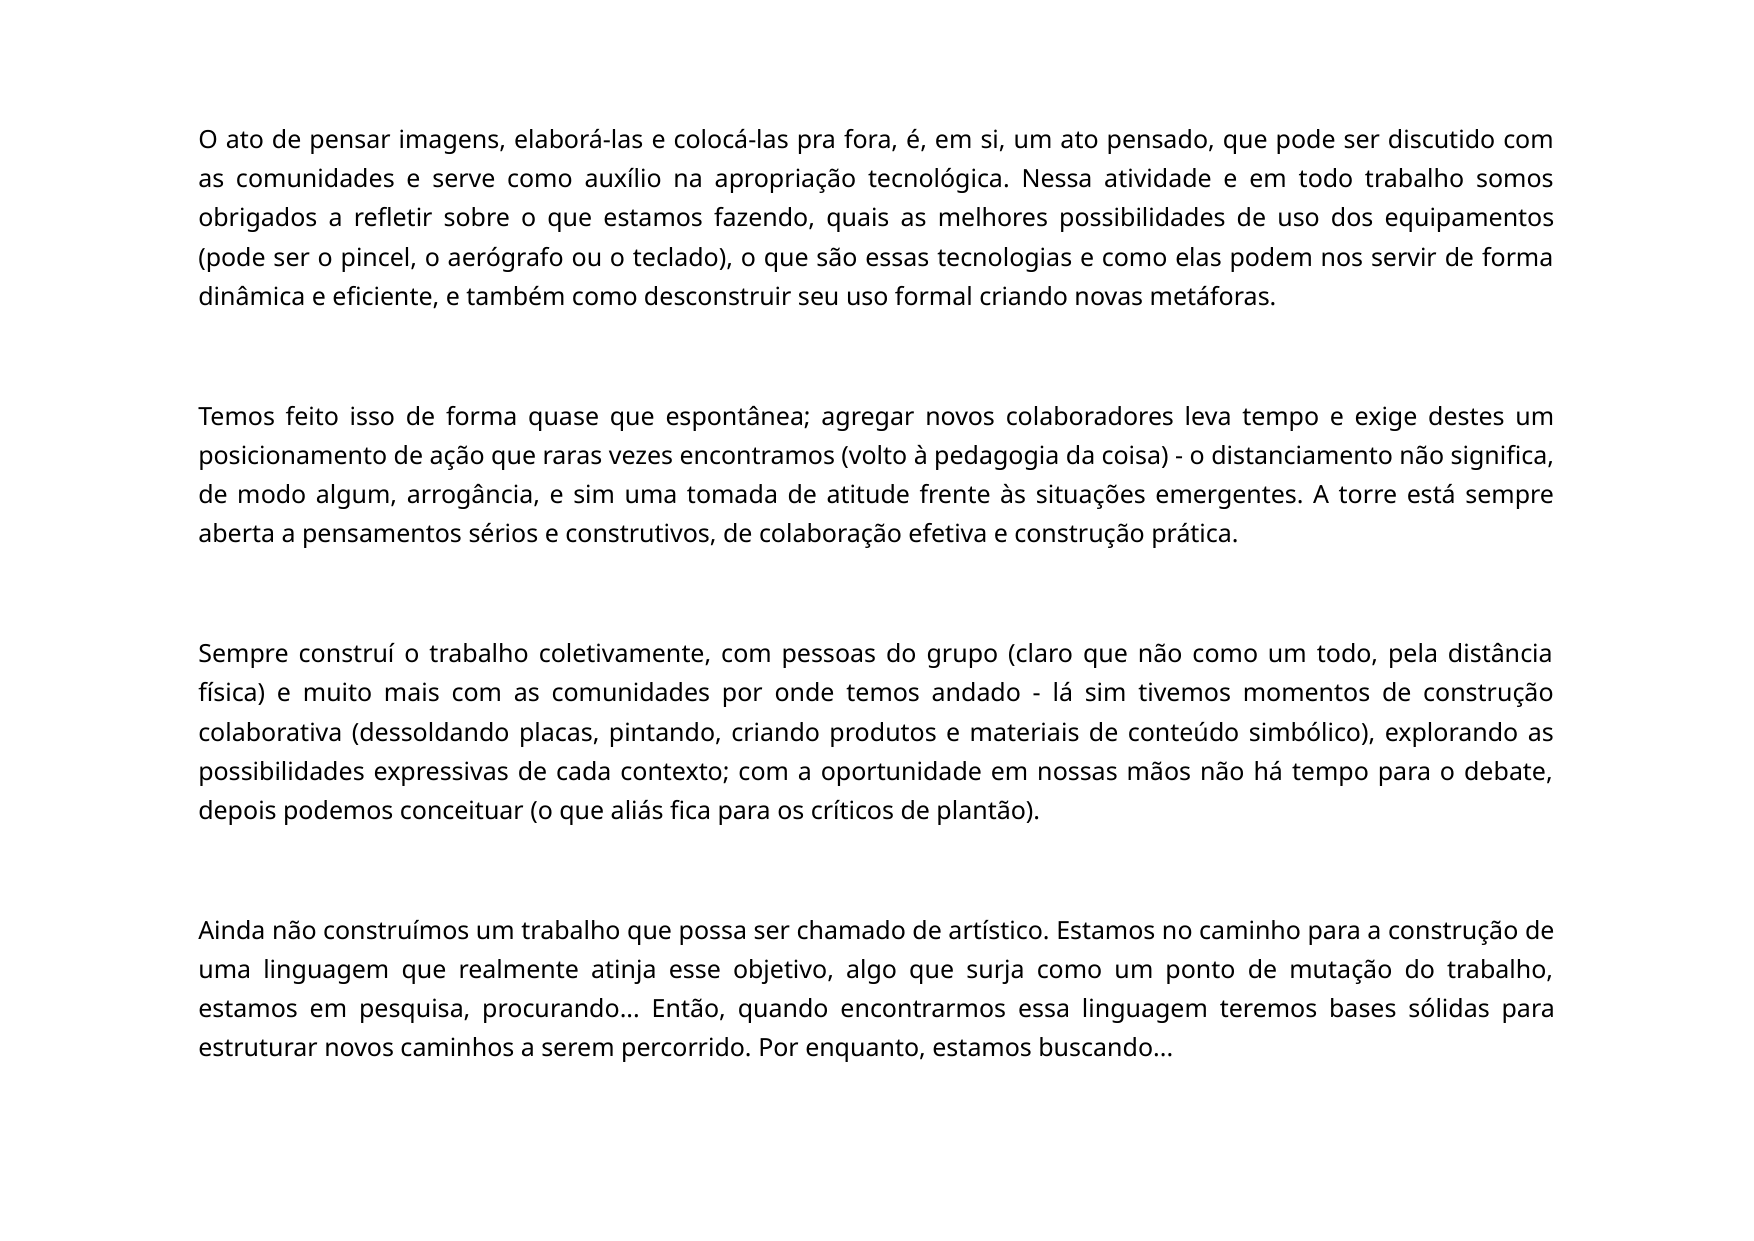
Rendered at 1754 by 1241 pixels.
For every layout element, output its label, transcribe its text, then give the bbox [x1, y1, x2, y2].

text Sempre construí o trabalho coletivamente, com pessoas do grupo (claro que não como um todo, pela distância física) e muito mais com as comunidades por onde temos andado - lá sim tivemos momentos de construção colaborativa (dessoldando placas, pintando, criando produtos e materiais de conteúdo simbólico), explorando as possibilidades expressivas de cada contexto; com a oportunidade em nossas mãos não há tempo para o debate, depois podemos conceituar (o que aliás fica para os críticos de plantão). [198, 636, 1556, 827]
text Temos feito isso de forma quase que espontânea; agregar novos colaboradores leva tempo e exige destes um posicionamento de ação que raras vezes encontramos (volto à pedagogia da coisa) - o distanciamento não significa, de modo algum, arrogância, e sim uma tomada de atitude frente às situações emergentes. A torre está sempre aberta a pensamentos sérios e construtivos, de colaboração efetiva e construção prática. [198, 398, 1556, 550]
text O ato de pensar imagens, elaborá-las e colocá-las pra fora, é, em si, um ato pensado, que pode ser discutido com as comunidades e serve como auxílio na apropriação tecnológica. Nessa atividade e em todo trabalho somos obrigados a refletir sobre o que estamos fazendo, quais as melhores possibilidades de uso dos equipamentos (pode ser o pincel, o aerógrafo ou o teclado), o que são essas tecnologias e como elas podem nos servir de forma dinâmica e eficiente, e também como desconstruir seu uso formal criando novas metáforas. [198, 122, 1556, 312]
text Ainda não construímos um trabalho que possa ser chamado de artístico. Estamos no caminho para a construção de uma linguagem que realmente atinja esse objetivo, algo que surja como um ponto de mutação do trabalho, estamos em pesquisa, procurando... Então, quando encontrarmos essa linguagem teremos bases sólidas para estruturar novos caminhos a serem percorrido. Por enquanto, estamos buscando... [198, 912, 1556, 1064]
